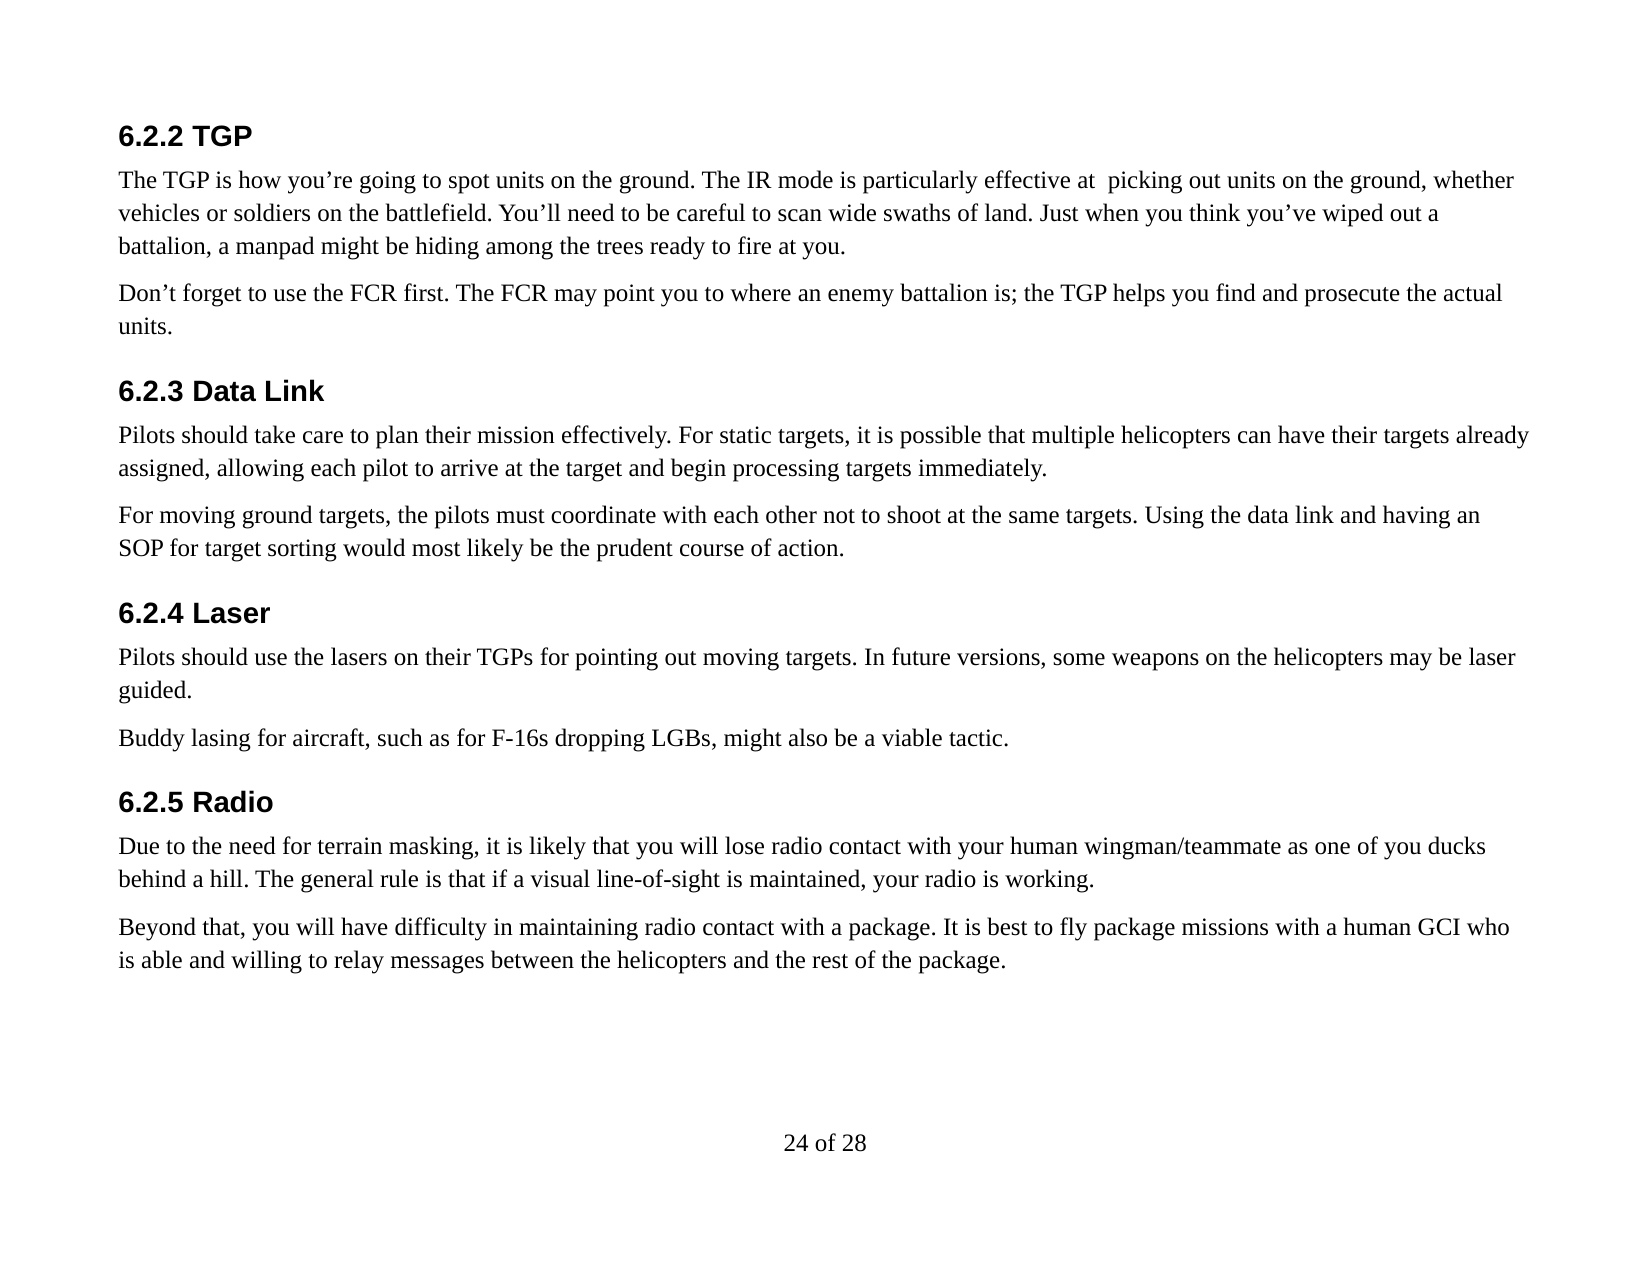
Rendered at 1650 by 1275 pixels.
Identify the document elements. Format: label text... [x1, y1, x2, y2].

text For moving ground targets, the pilots must coordinate with each other not to shoot at the same targets. Using the data link and having an SOP for target sorting would most likely be the prudent course of action. [118, 501, 1532, 562]
text Pilots should use the lasers on their TGPs for pointing out moving targets. In future versions, some weapons on the helicopters may be laser guided. [118, 642, 1532, 704]
text Don’t forget to use the FCR first. The FCR may point you to where an enemy battalion is; the TGP helps you find and prosecute the actual units. [118, 278, 1532, 340]
subtitle Data Link [118, 374, 1532, 407]
text Beyond that, you will have difficulty in maintaining radio contact with a package. It is best to fly package missions with a human GCI who is able and willing to relay messages between the helicopters and the rest of the package. [118, 912, 1532, 973]
text Due to the need for terrain masking, it is likely that you will lose radio contact with your human wingman/teammate as one of you ducks behind a hill. The general rule is that if a visual line-of-sight is maintained, your radio is working. [118, 831, 1532, 893]
text Pilots should take care to plan their mission effectively. For static targets, it is possible that multiple helicopters can have their targets already assigned, allowing each pilot to arrive at the target and begin processing targets immediately. [118, 420, 1532, 482]
subtitle Radio [118, 785, 1532, 818]
text The TGP is how you’re going to spot units on the ground. The IR mode is particularly effective at picking out units on the ground, whether vehicles or soldiers on the battlefield. You’ll need to be careful to scan wide swaths of land. Just when you think you’ve wiped out a battalion, a manpad might be hiding among the trees ready to fire at you. [118, 165, 1532, 259]
text Buddy lasing for aircraft, such as for F-16s dropping LGBs, might also be a viable tactic. [118, 723, 1532, 751]
subtitle Laser [118, 596, 1532, 629]
subtitle TGP [118, 118, 1532, 152]
